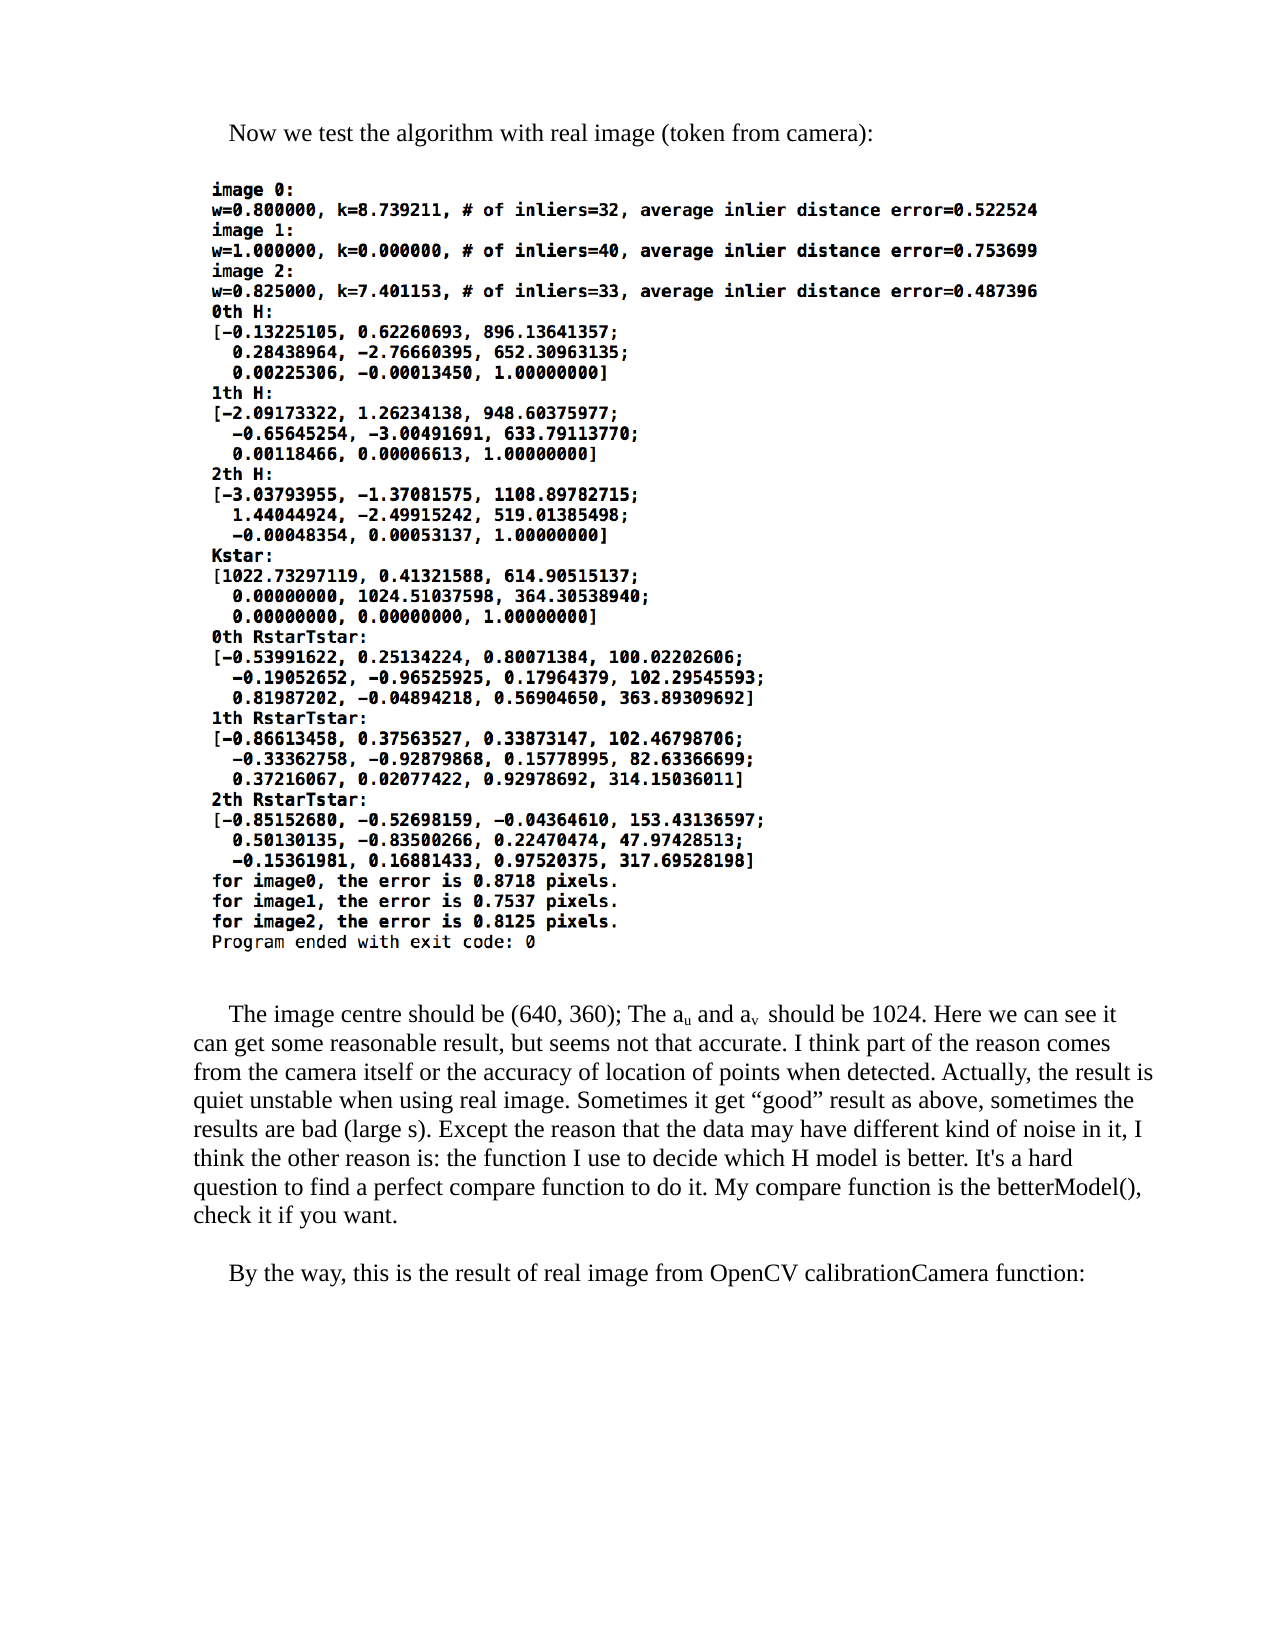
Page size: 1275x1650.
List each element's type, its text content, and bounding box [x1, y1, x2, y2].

list Now we test the algorithm with real image (token from camera): [156, 118, 1157, 147]
picture [205, 175, 1070, 971]
list By the way, this is the result of real image from OpenCV calibrationCamera function: [156, 1258, 1157, 1287]
list The image centre should be (640, 360); The au and av should be 1024. Here we can see it can get some reasonable result, but seems not that accurate. I think part of the reason comes from the camera itself or the accuracy of location of points when detected. Actually, the result is quiet unstable when using real image. Sometimes it get “good” result as above, sometimes the results are bad (large s). Except the reason that the data may have different kind of noise in it, I think the other reason is: the function I use to decide which H model is better. It's a hard question to find a perfect compare function to do it. My compare function is the betterModel(), check it if you want. [156, 999, 1157, 1229]
